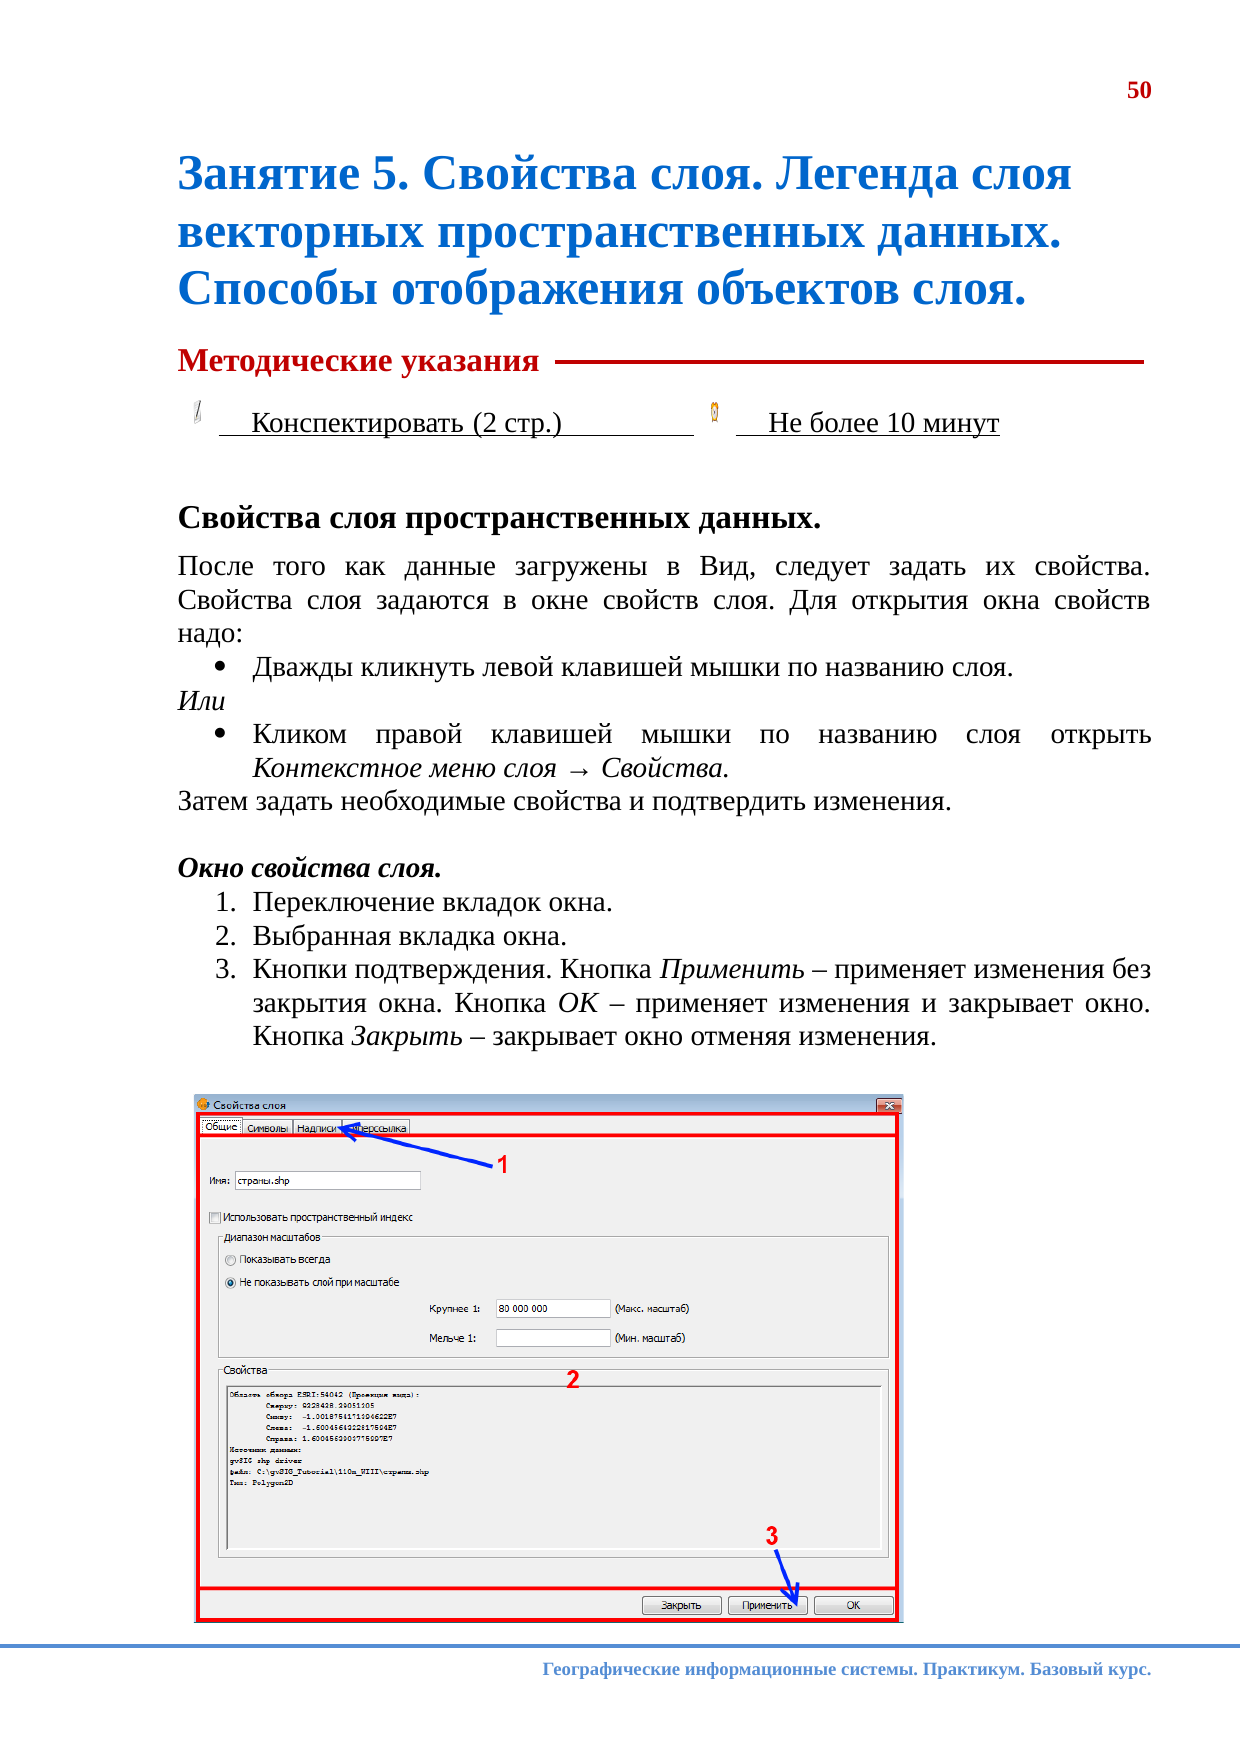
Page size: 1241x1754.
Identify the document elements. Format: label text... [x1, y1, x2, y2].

picture [193, 1094, 904, 1623]
text Затем задать необходимые свойства и подтвердить изменения. [177, 783, 1152, 817]
subtitle Занятие 5. Свойства слоя. Легенда слоя векторных пространственных данных. Способы отображения объектов слоя. [177, 143, 1152, 316]
text Или [177, 683, 1152, 716]
list Переключение вкладок окна. [215, 884, 1152, 918]
list Кликом правой клавишей мышки по названию слоя открыть Контекстное меню слоя → Свойства. [215, 716, 1152, 783]
text Окно свойства слоя. [177, 851, 1152, 884]
text Конспектировать (2 стр.) Не более 10 минут [177, 391, 1152, 439]
text Свойства слоя пространственных данных. [177, 498, 1152, 536]
picture [193, 400, 202, 424]
text После того как данные загружены в Вид, следует задать их свойства. Свойства слоя задаются в окне свойств слоя. Для открытия окна свойств надо: [177, 548, 1152, 649]
list Дважды кликнуть левой клавишей мышки по названию слоя. [215, 649, 1152, 683]
list Кнопки подтверждения. Кнопка Применить – применяет изменения без закрытия окна. Кнопка ОК – применяет изменения и закрывает окно. Кнопка Закрыть – закрывает окно отменяя изменения. [215, 951, 1152, 1052]
text Методические указания [177, 341, 1152, 379]
list Выбранная вкладка окна. [215, 918, 1152, 951]
picture [710, 400, 719, 424]
